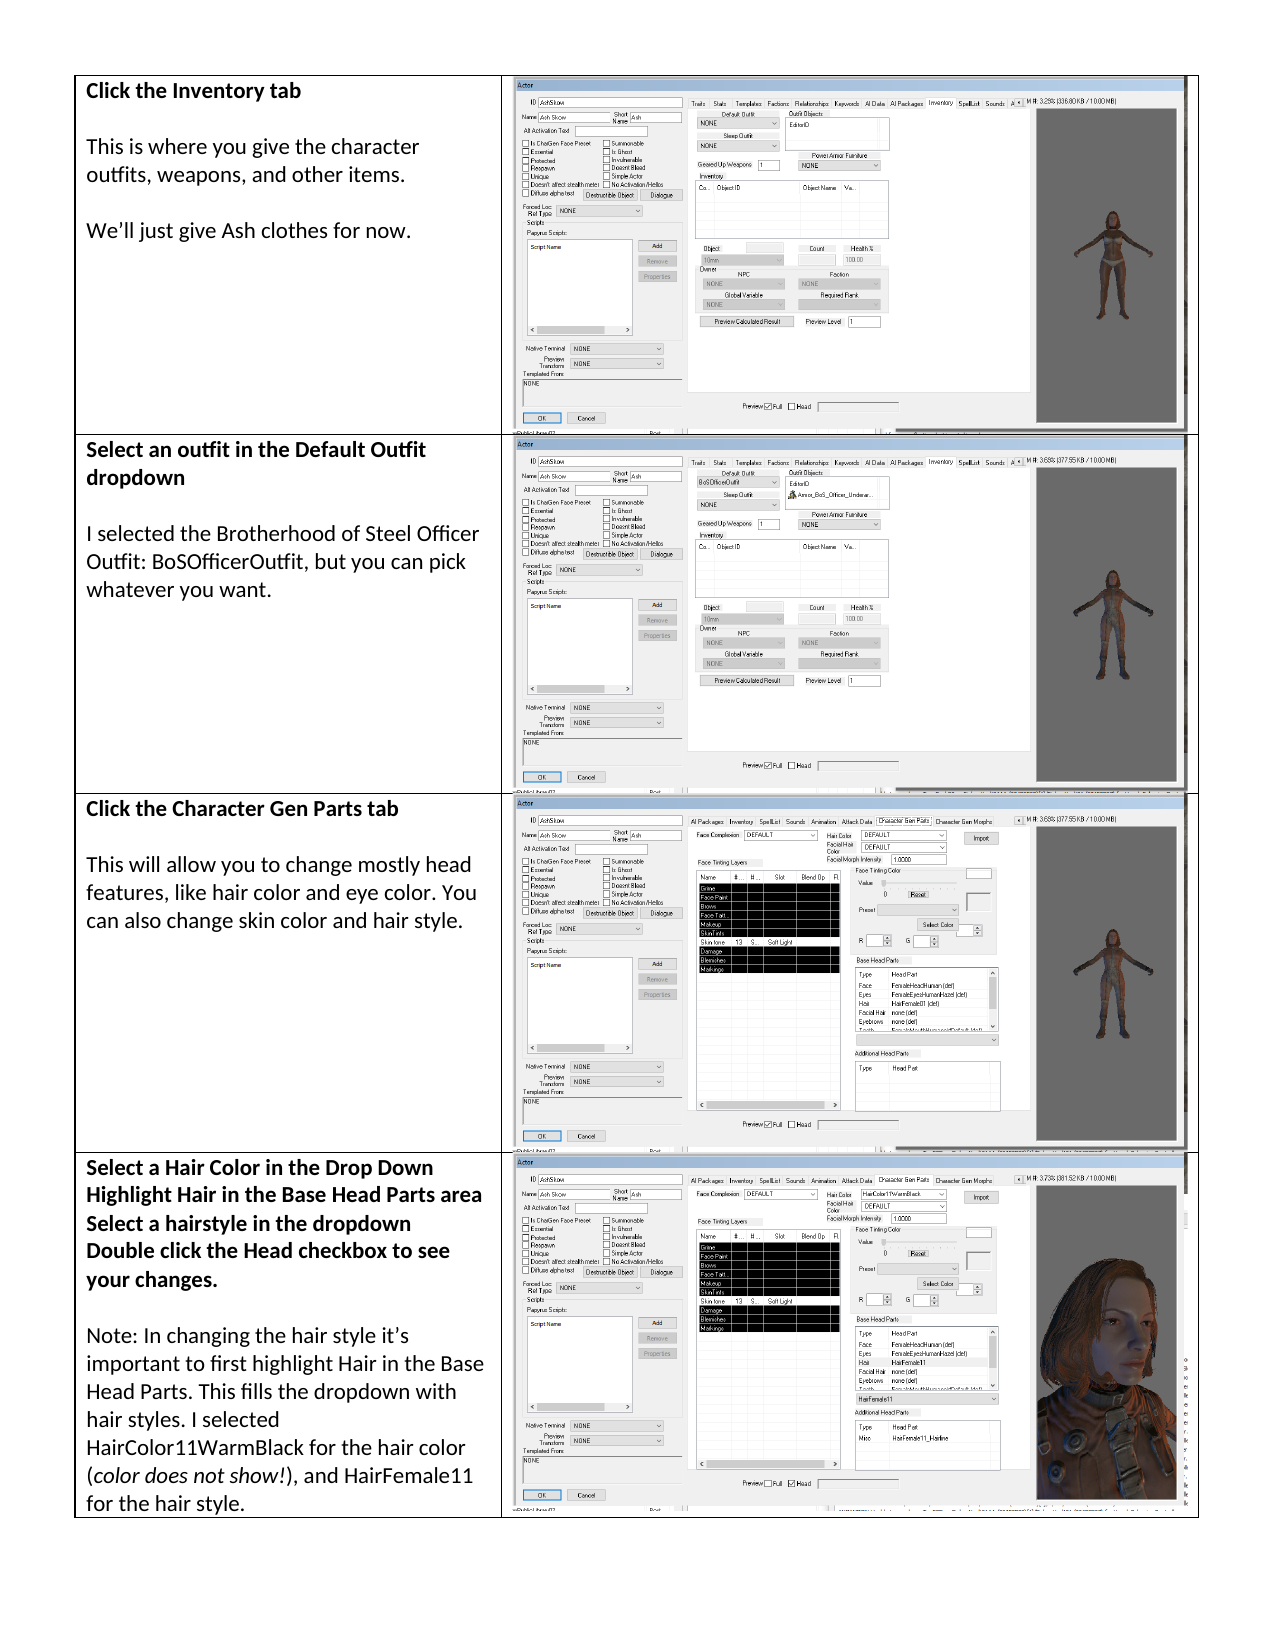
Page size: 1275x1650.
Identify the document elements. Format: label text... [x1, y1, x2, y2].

table_cell [1188, 76, 1198, 434]
table_cell [502, 794, 512, 1152]
table_cell [502, 435, 512, 793]
table_cell [502, 76, 512, 434]
table_cell [502, 1153, 1198, 1517]
table_cell Click the Inventory tab This is where you give the character outfits, weapons, and other items. We’ll just give Ash clothes for now. [76, 76, 501, 434]
table_cell [1188, 794, 1198, 1152]
table_cell Select an outfit in the Default Outfit dropdown I selected the Brotherhood of Steel Officer Outfit: BoSOfficerOutfit, but you can pick whatever you want. [76, 435, 501, 793]
table_cell Select a Hair Color in the Drop Down Highlight Hair in the Base Head Parts area Select a hairstyle in the dropdown Double click the Head checkbox to see your changes. Note: In changing the hair style it’s important to first highlight Hair in the Base Head Parts. This fills the dropdown with hair styles. I selected HairColor11WarmBlack for the hair color (color does not show!), and HairFemale11 for the hair style. [76, 1153, 501, 1517]
table_cell [1188, 435, 1198, 793]
table_cell Click the Character Gen Parts tab This will allow you to change mostly head features, like hair color and eye color. You can also change skin color and hair style. [76, 794, 501, 1152]
